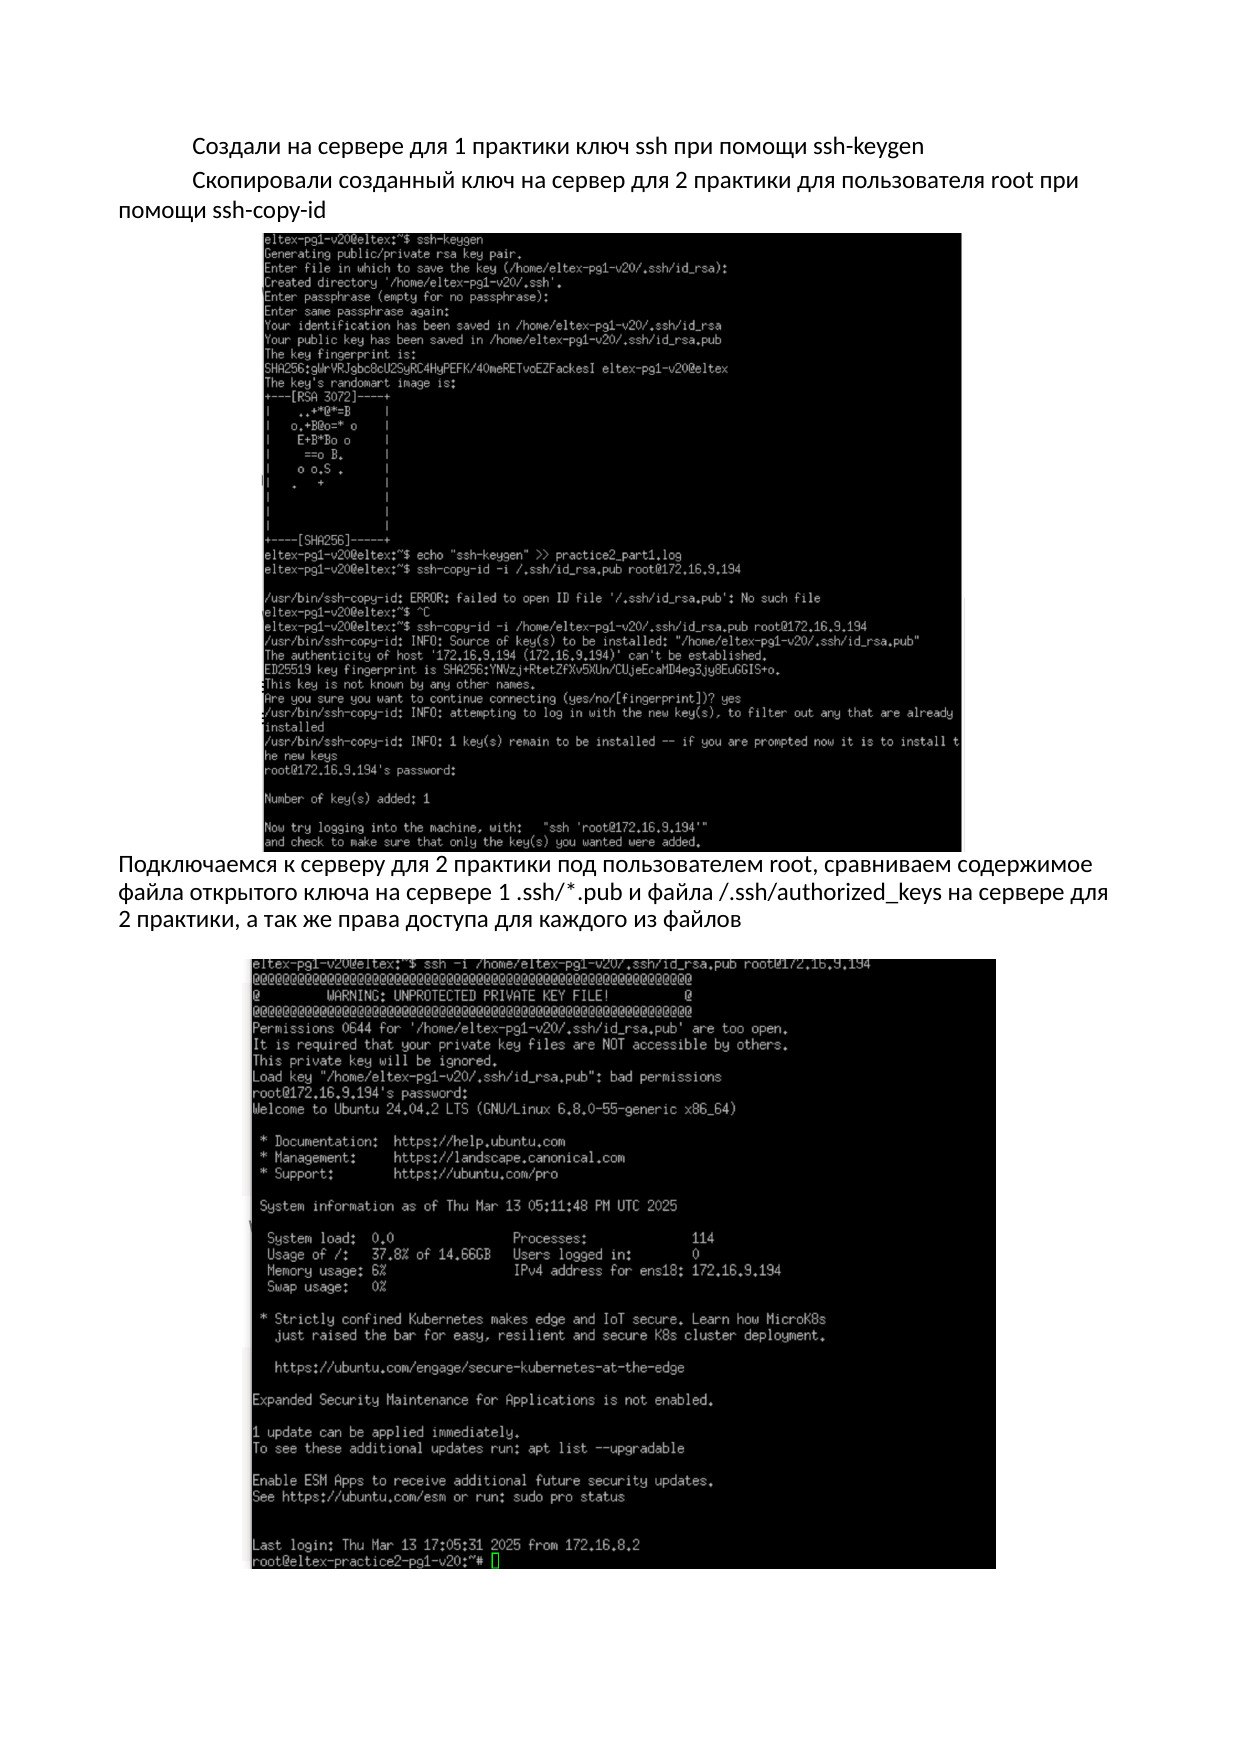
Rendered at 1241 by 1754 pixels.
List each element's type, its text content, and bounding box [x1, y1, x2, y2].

text Скопировали созданный ключ на сервер для 2 практики для пользователя root при помощи ssh-copy-id [118, 164, 1122, 225]
picture [261, 233, 965, 852]
picture [242, 959, 996, 1569]
text Создали на сервере для 1 практики ключ ssh при помощи ssh-keygen [118, 118, 1122, 164]
text Подключаемся к серверу для 2 практики под пользователем root, сравниваем содержимое файла открытого ключа на сервере 1 .ssh/*.pub и файла /.ssh/authorized_keys на сервере для 2 практики, а так же права доступа для каждого из файлов [118, 281, 1122, 934]
